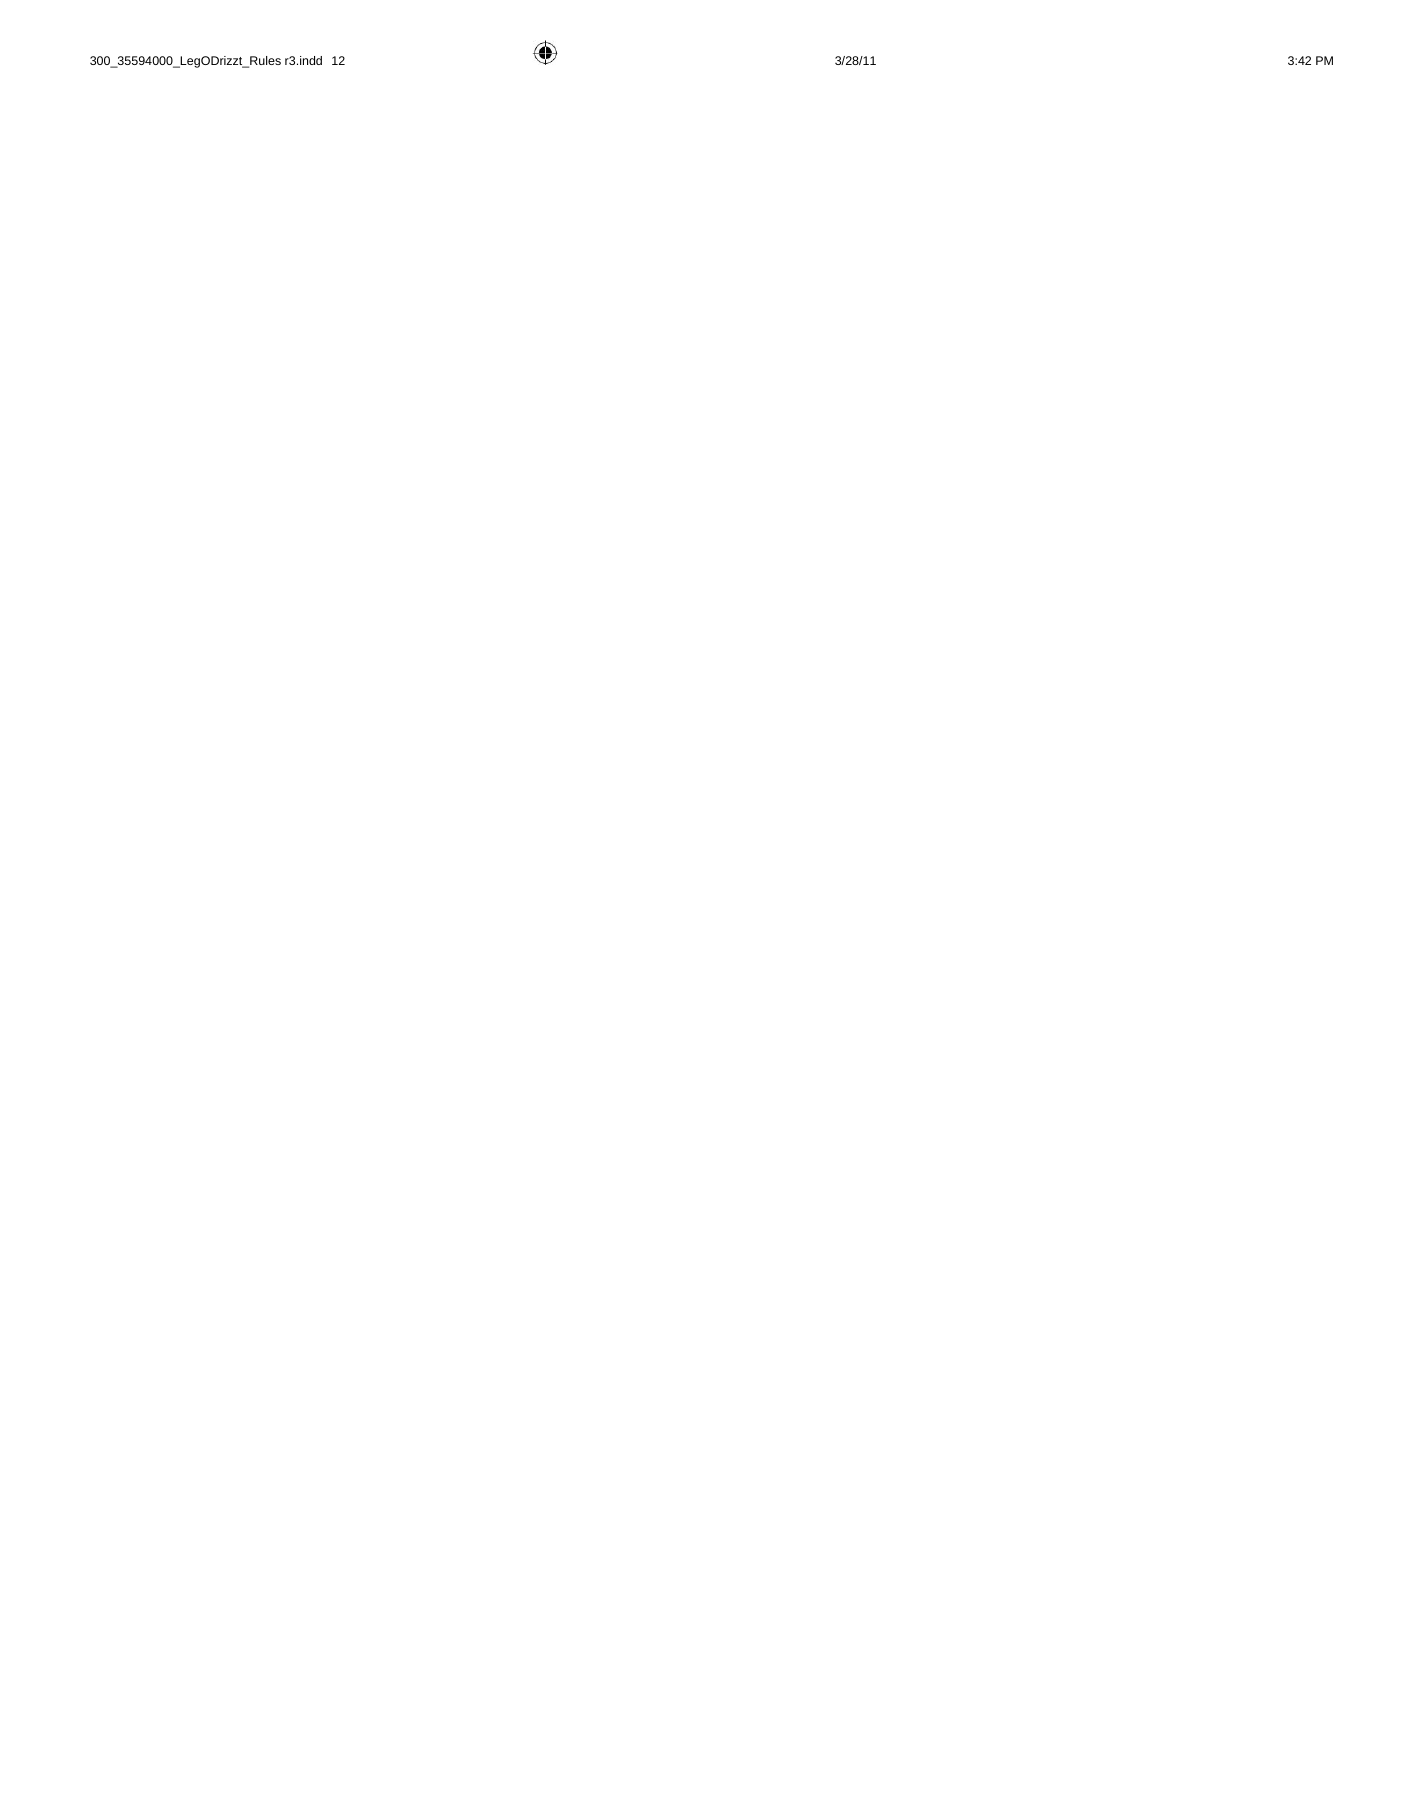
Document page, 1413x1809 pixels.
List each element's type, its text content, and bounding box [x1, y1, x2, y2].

text 300_35594000_LegODrizzt_Rules r3.indd 12 3/28/11 3:42 PM [89, 40, 1337, 68]
picture [532, 40, 558, 65]
